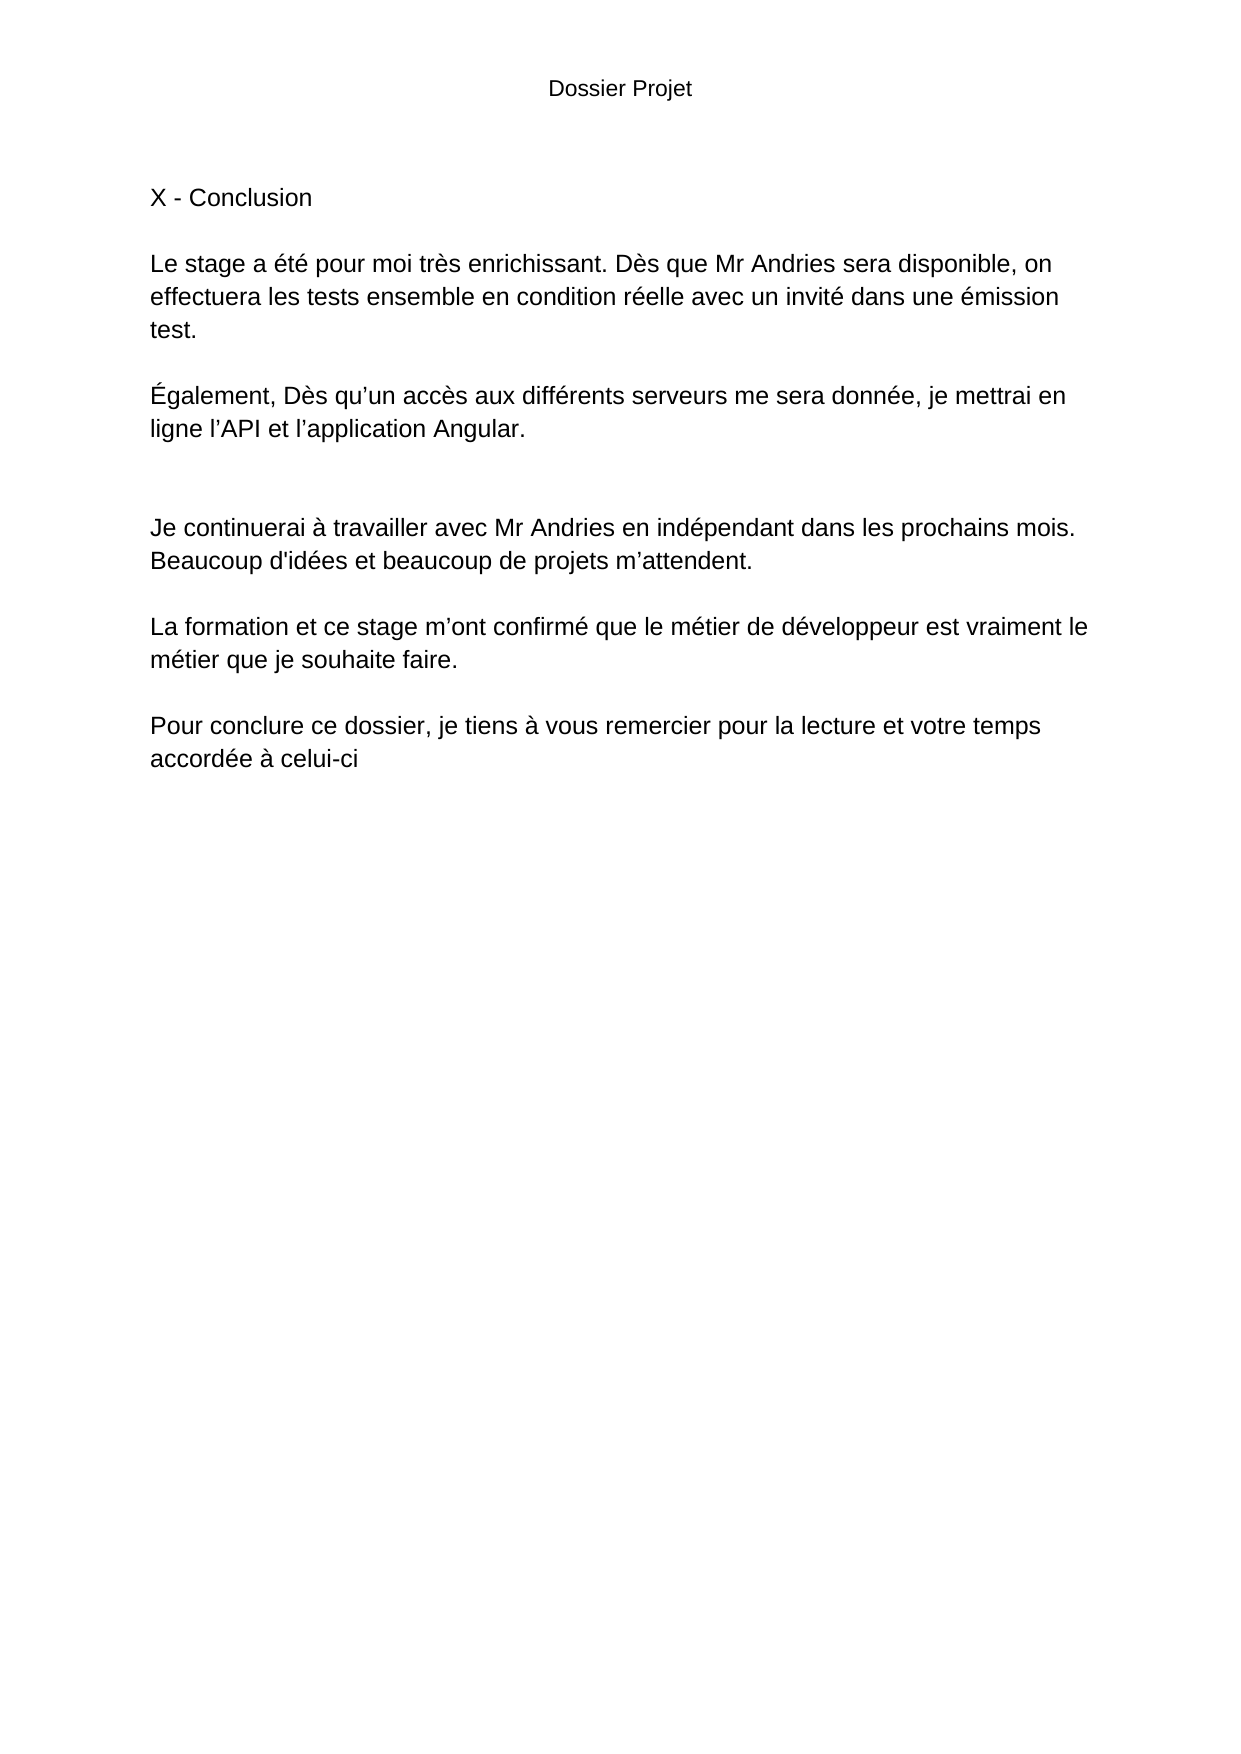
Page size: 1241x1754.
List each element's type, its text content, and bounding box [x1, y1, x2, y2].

text Je continuerai à travailler avec Mr Andries en indépendant dans les prochains mois. Beaucoup d'idées et beaucoup de projets m’attendent. [150, 513, 1090, 575]
text Pour conclure ce dossier, je tiens à vous remercier pour la lecture et votre temps accordée à celui-ci [150, 711, 1090, 773]
text La formation et ce stage m’ont confirmé que le métier de développeur est vraiment le métier que je souhaite faire. [150, 612, 1090, 674]
text Le stage a été pour moi très enrichissant. Dès que Mr Andries sera disponible, on effectuera les tests ensemble en condition réelle avec un invité dans une émission test. [150, 249, 1090, 344]
text Également, Dès qu’un accès aux différents serveurs me sera donnée, je mettrai en ligne l’API et l’application Angular. [150, 381, 1090, 443]
text X - Conclusion [150, 183, 1090, 212]
